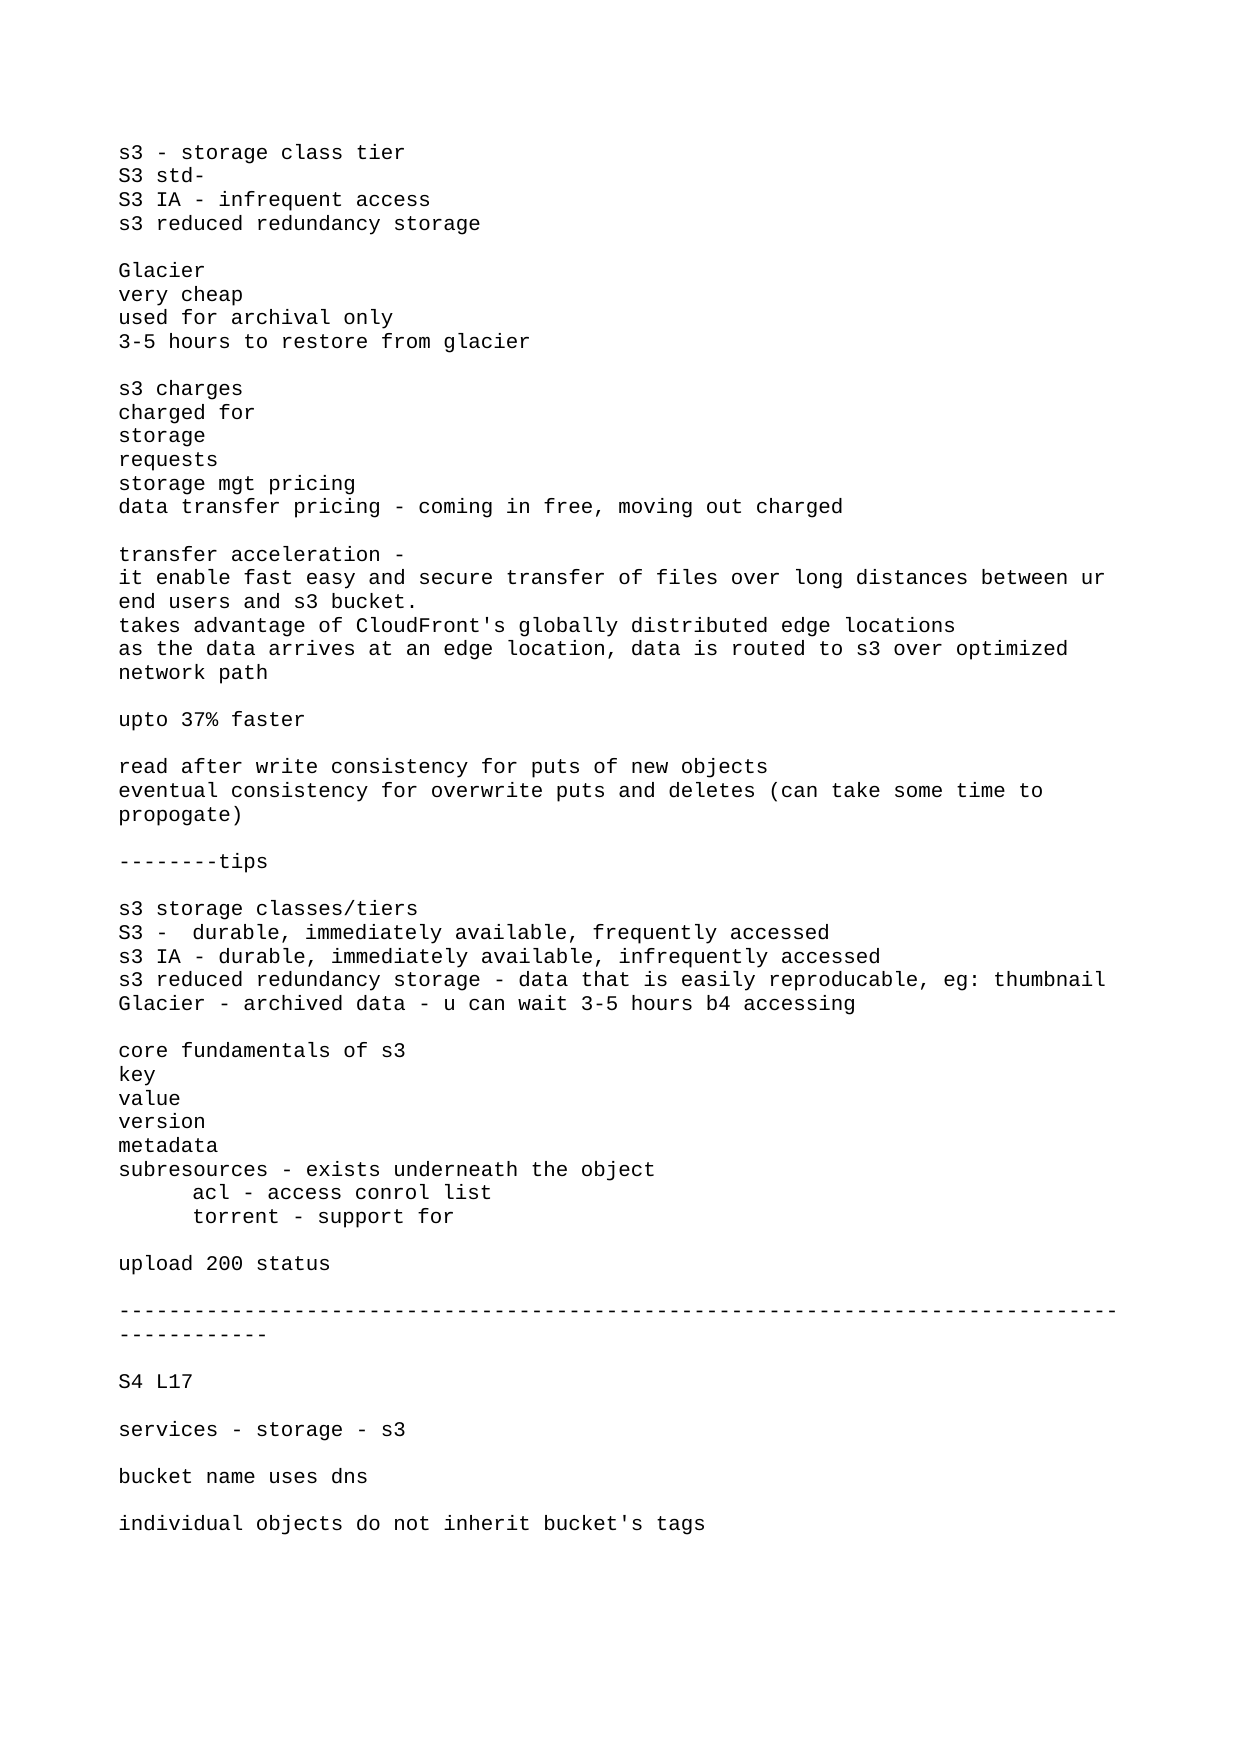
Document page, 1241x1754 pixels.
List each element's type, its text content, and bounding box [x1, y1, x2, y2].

text transfer acceleration - [118, 544, 1122, 567]
text charged for [118, 402, 1122, 426]
text acl - access conrol list [118, 1182, 1122, 1206]
text S3 - durable, immediately available, frequently accessed [118, 922, 1122, 946]
text upload 200 status [118, 1253, 1122, 1277]
text core fundamentals of s3 [118, 1040, 1122, 1064]
text torrent - support for [118, 1206, 1122, 1229]
text Glacier - archived data - u can wait 3-5 hours b4 accessing [118, 993, 1122, 1017]
text --------tips [118, 851, 1122, 875]
text read after write consistency for puts of new objects [118, 757, 1122, 780]
text takes advantage of CloudFront's globally distributed edge locations [118, 615, 1122, 638]
text key [118, 1064, 1122, 1088]
text S4 L17 [118, 1371, 1122, 1395]
text upto 37% faster [118, 709, 1122, 733]
text -------------------------------------------------------------------------------------------- [118, 1300, 1122, 1348]
text s3 IA - durable, immediately available, infrequently accessed [118, 946, 1122, 969]
text services - storage - s3 [118, 1419, 1122, 1442]
text value [118, 1088, 1122, 1111]
text metadata [118, 1135, 1122, 1158]
text Glacier [118, 260, 1122, 284]
text bucket name uses dns [118, 1466, 1122, 1489]
text storage [118, 426, 1122, 449]
text individual objects do not inherit bucket's tags [118, 1513, 1122, 1537]
text eventual consistency for overwrite puts and deletes (can take some time to propogate) [118, 780, 1122, 827]
text subresources - exists underneath the object [118, 1158, 1122, 1182]
text used for archival only [118, 307, 1122, 331]
text s3 reduced redundancy storage - data that is easily reproducable, eg: thumbnail [118, 969, 1122, 993]
text s3 storage classes/tiers [118, 898, 1122, 922]
text s3 charges [118, 378, 1122, 402]
text it enable fast easy and secure transfer of files over long distances between ur end users and s3 bucket. [118, 567, 1122, 615]
text as the data arrives at an edge location, data is routed to s3 over optimized network path [118, 638, 1122, 686]
text S3 std- [118, 165, 1122, 189]
text s3 - storage class tier [118, 142, 1122, 165]
text very cheap [118, 284, 1122, 307]
text s3 reduced redundancy storage [118, 213, 1122, 236]
text S3 IA - infrequent access [118, 189, 1122, 213]
text data transfer pricing - coming in free, moving out charged [118, 496, 1122, 520]
text version [118, 1111, 1122, 1135]
text 3-5 hours to restore from glacier [118, 331, 1122, 354]
text requests [118, 449, 1122, 473]
text storage mgt pricing [118, 473, 1122, 496]
